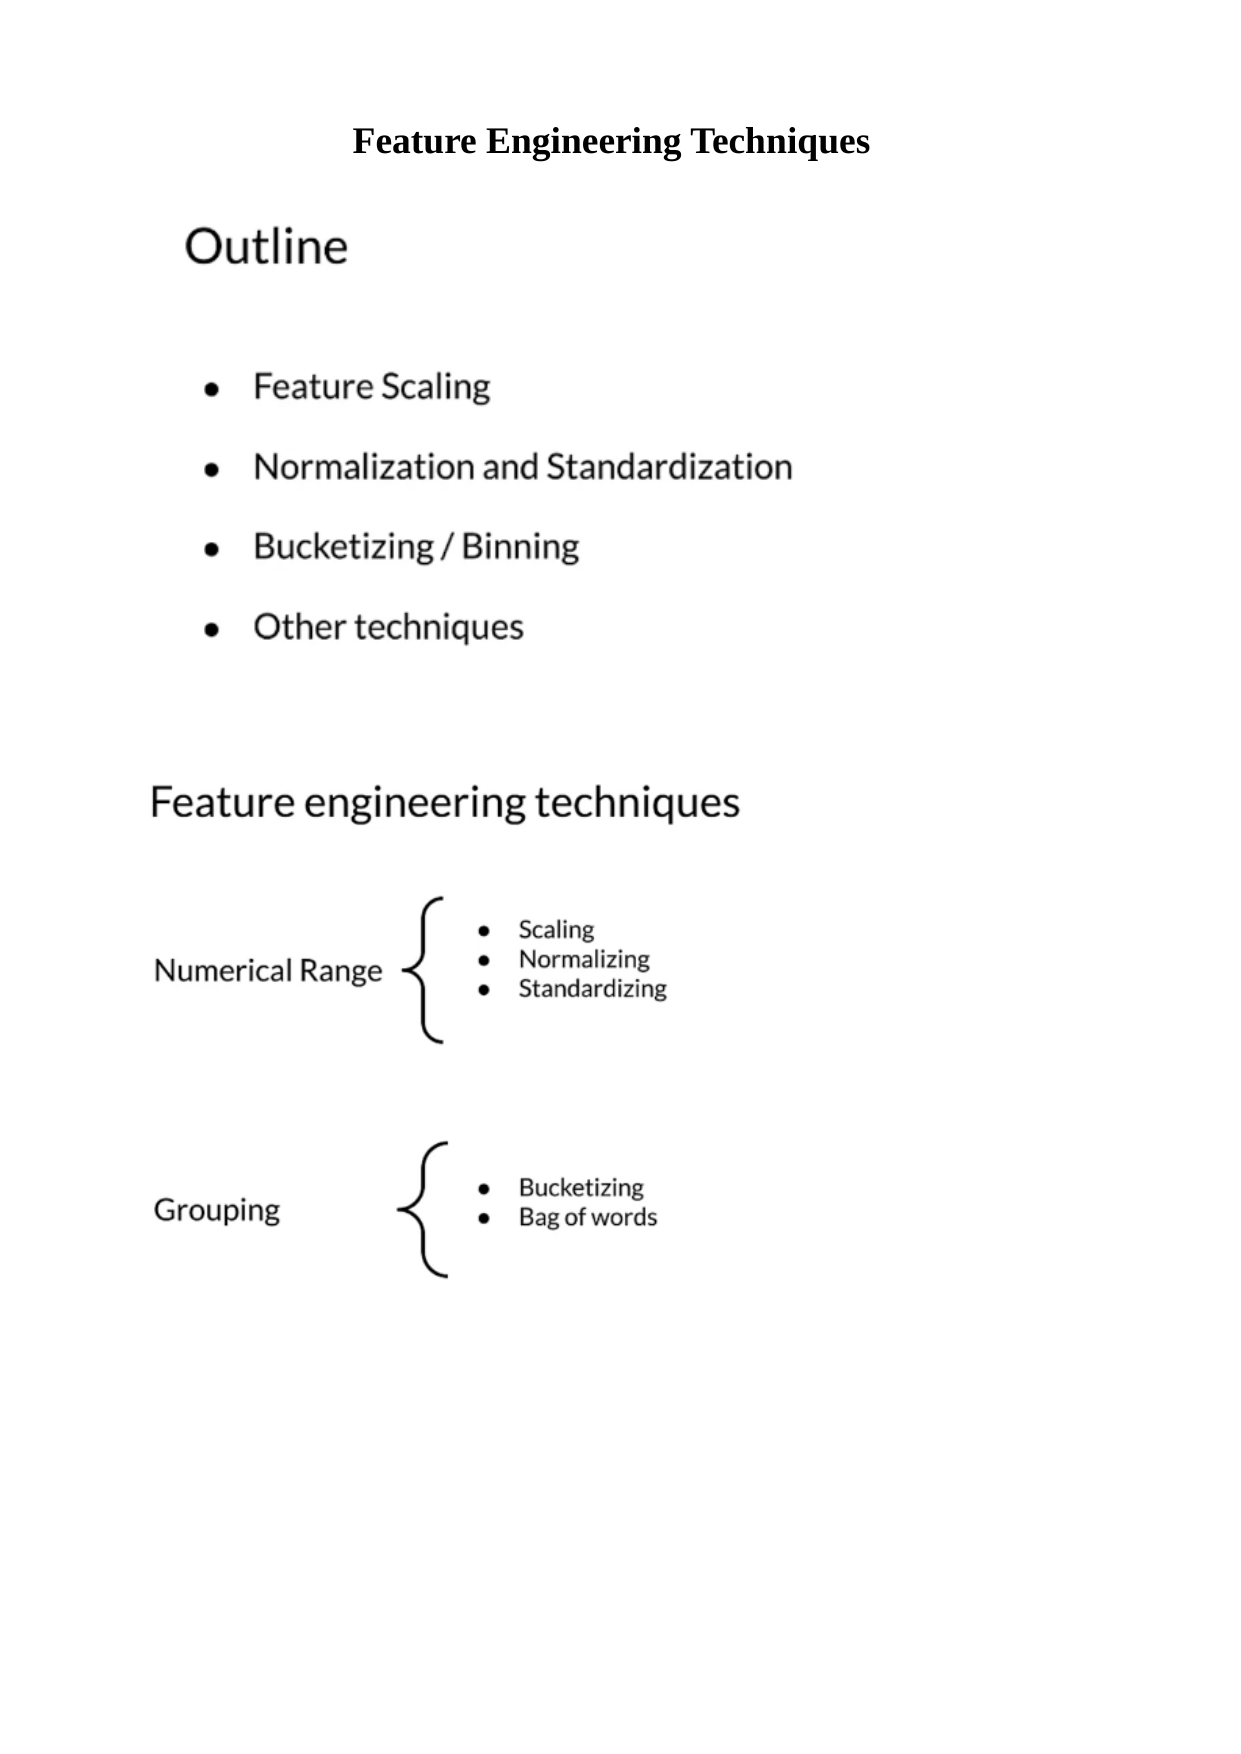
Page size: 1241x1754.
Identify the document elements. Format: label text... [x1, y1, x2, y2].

picture [167, 220, 1073, 668]
subtitle Feature Engineering Techniques [118, 118, 1122, 161]
picture [118, 771, 1123, 1285]
